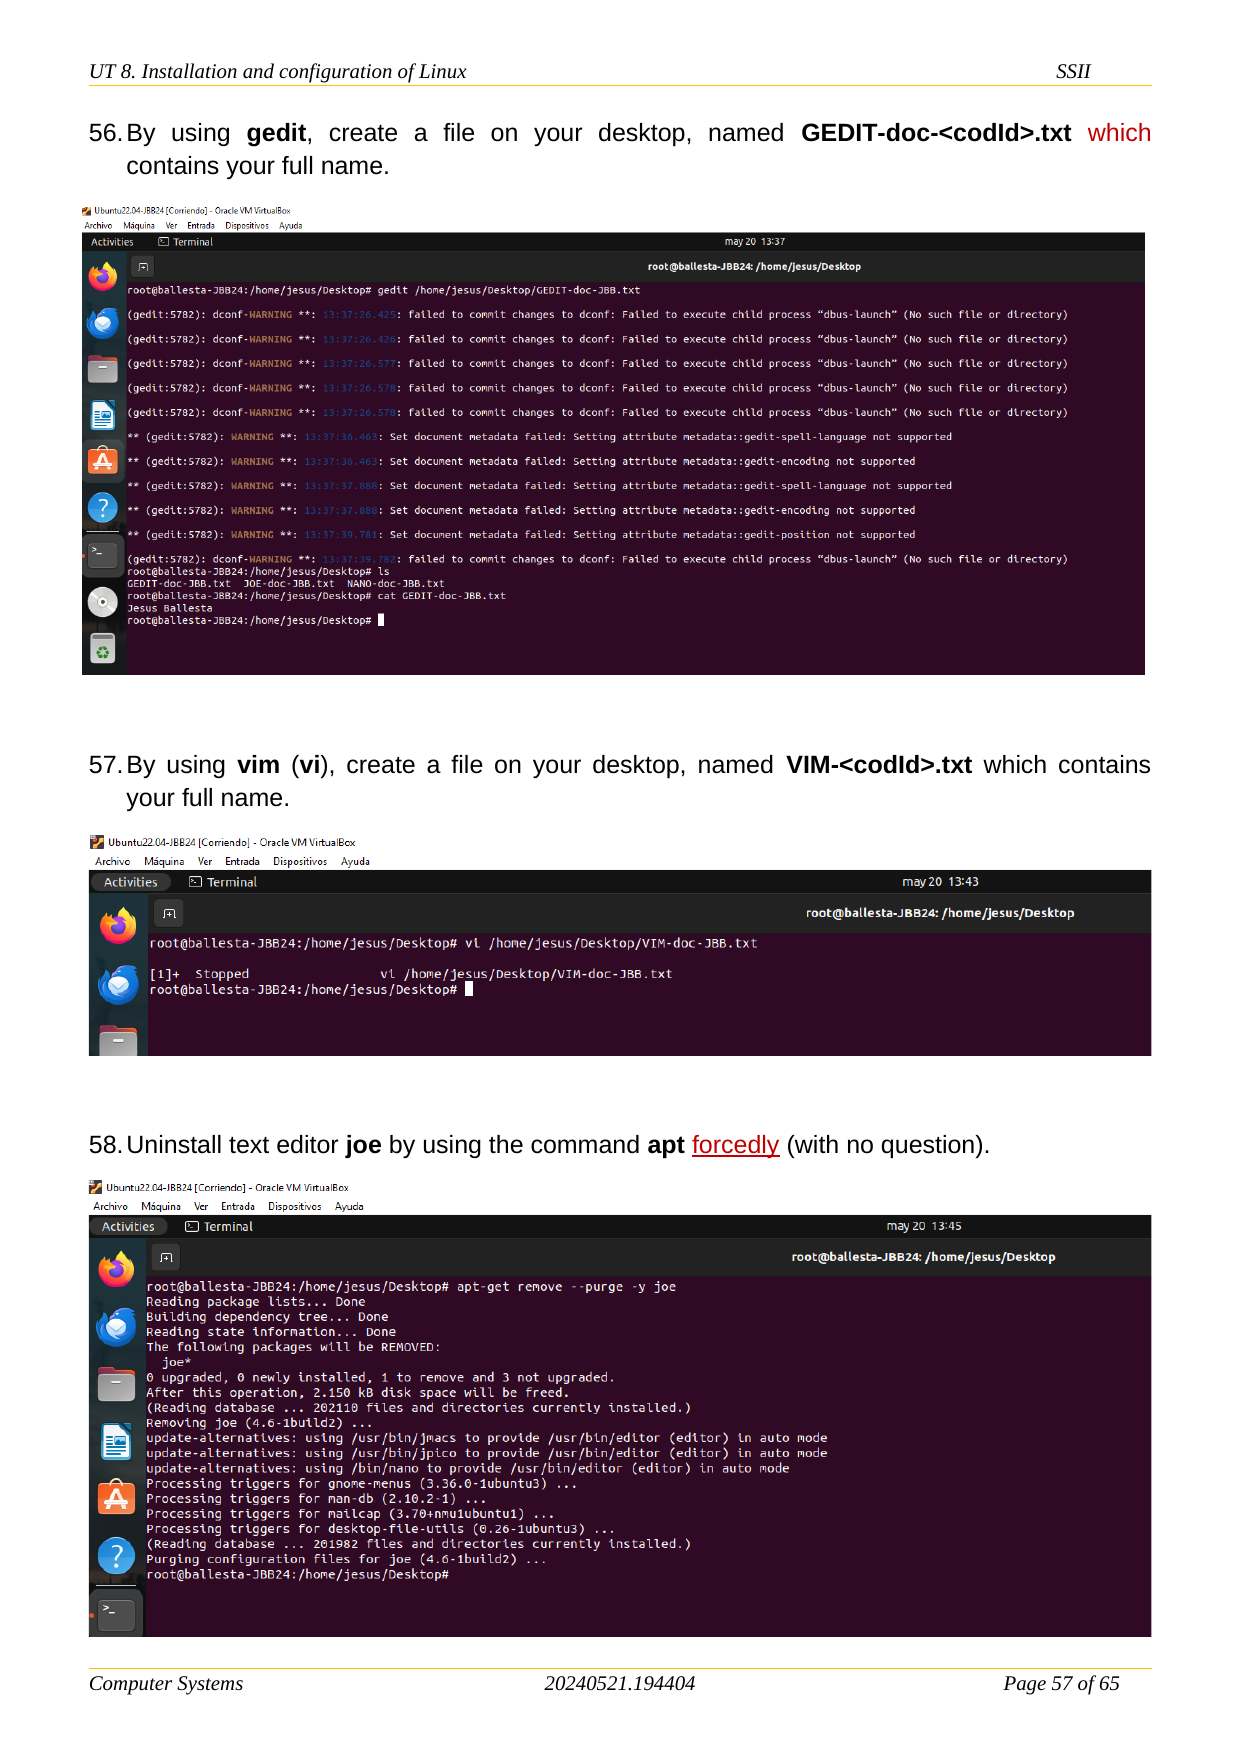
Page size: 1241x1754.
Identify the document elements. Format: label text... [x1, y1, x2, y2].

picture [82, 207, 1145, 675]
list By using vim (vi), create a file on your desktop, named VIM-<codId>.txt which contains your full name. [89, 750, 1152, 811]
picture [88, 832, 1152, 1056]
picture [88, 1180, 1152, 1637]
list Uninstall text editor joe by using the command apt forcedly (with no question). [89, 1130, 1152, 1159]
list By using gedit, create a file on your desktop, named GEDIT-doc-<codId>.txt which contains your full name. [89, 118, 1152, 180]
